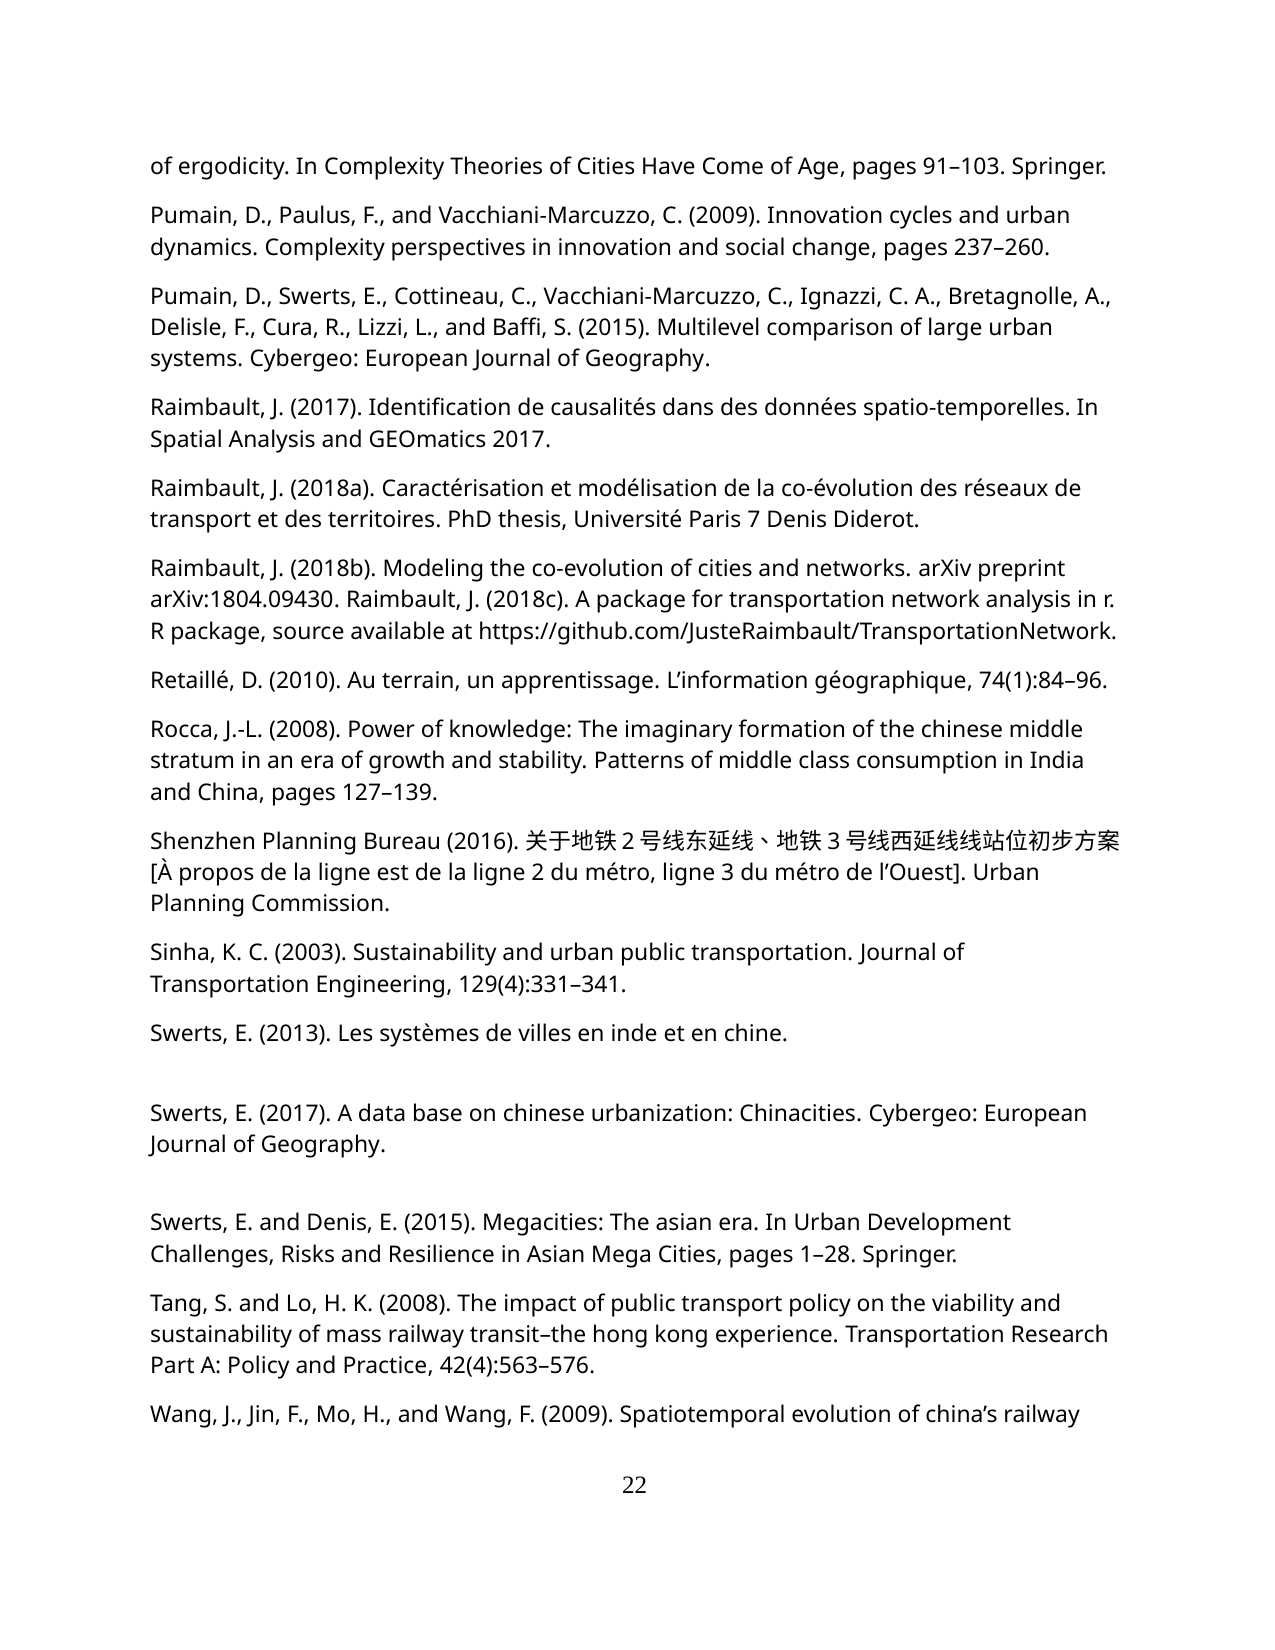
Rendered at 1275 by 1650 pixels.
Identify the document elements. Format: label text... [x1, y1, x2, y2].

text Raimbault, J. (2018a). Caractérisation et modélisation de la co-évolution des réseaux de transport et des territoires. PhD thesis, Université Paris 7 Denis Diderot. [150, 472, 1125, 534]
text Swerts, E. (2017). A data base on chinese urbanization: Chinacities. Cybergeo: European Journal of Geography. [150, 1097, 1125, 1188]
text Tang, S. and Lo, H. K. (2008). The impact of public transport policy on the viability and sustainability of mass railway transit–the hong kong experience. Transportation Research Part A: Policy and Practice, 42(4):563–576. [150, 1287, 1125, 1380]
text Raimbault, J. (2017). Identification de causalités dans des données spatio-temporelles. In Spatial Analysis and GEOmatics 2017. [150, 391, 1125, 454]
text of ergodicity. In Complexity Theories of Cities Have Come of Age, pages 91–103. Springer. [150, 150, 1125, 181]
text Sinha, K. C. (2003). Sustainability and urban public transportation. Journal of Transportation Engineering, 129(4):331–341. [150, 936, 1125, 999]
text Shenzhen Planning Bureau (2016). 关于地铁2号线东延线、地铁3号线西延线线站位初步方案 [À propos de la ligne est de la ligne 2 du métro, ligne 3 du métro de l’Ouest]. Urban Planning Commission. [150, 824, 1125, 918]
text Raimbault, J. (2018b). Modeling the co-evolution of cities and networks. arXiv preprint arXiv:1804.09430. Raimbault, J. (2018c). A package for transportation network analysis in r. R package, source available at https://github.com/JusteRaimbault/TransportationNetwork. [150, 552, 1125, 646]
text Pumain, D., Paulus, F., and Vacchiani-Marcuzzo, C. (2009). Innovation cycles and urban dynamics. Complexity perspectives in innovation and social change, pages 237–260. [150, 199, 1125, 262]
text Pumain, D., Swerts, E., Cottineau, C., Vacchiani-Marcuzzo, C., Ignazzi, C. A., Bretagnolle, A., Delisle, F., Cura, R., Lizzi, L., and Baffi, S. (2015). Multilevel comparison of large urban systems. Cybergeo: European Journal of Geography. [150, 279, 1125, 373]
text Swerts, E. and Denis, E. (2015). Megacities: The asian era. In Urban Development Challenges, Risks and Resilience in Asian Mega Cities, pages 1–28. Springer. [150, 1206, 1125, 1269]
text Retaillé, D. (2010). Au terrain, un apprentissage. L’information géographique, 74(1):84–96. [150, 664, 1125, 695]
text Swerts, E. (2013). Les systèmes de villes en inde et en chine. [150, 1017, 1125, 1079]
text Rocca, J.-L. (2008). Power of knowledge: The imaginary formation of the chinese middle stratum in an era of growth and stability. Patterns of middle class consumption in India and China, pages 127–139. [150, 713, 1125, 807]
text Wang, J., Jin, F., Mo, H., and Wang, F. (2009). Spatiotemporal evolution of china’s railway [150, 1398, 1125, 1429]
